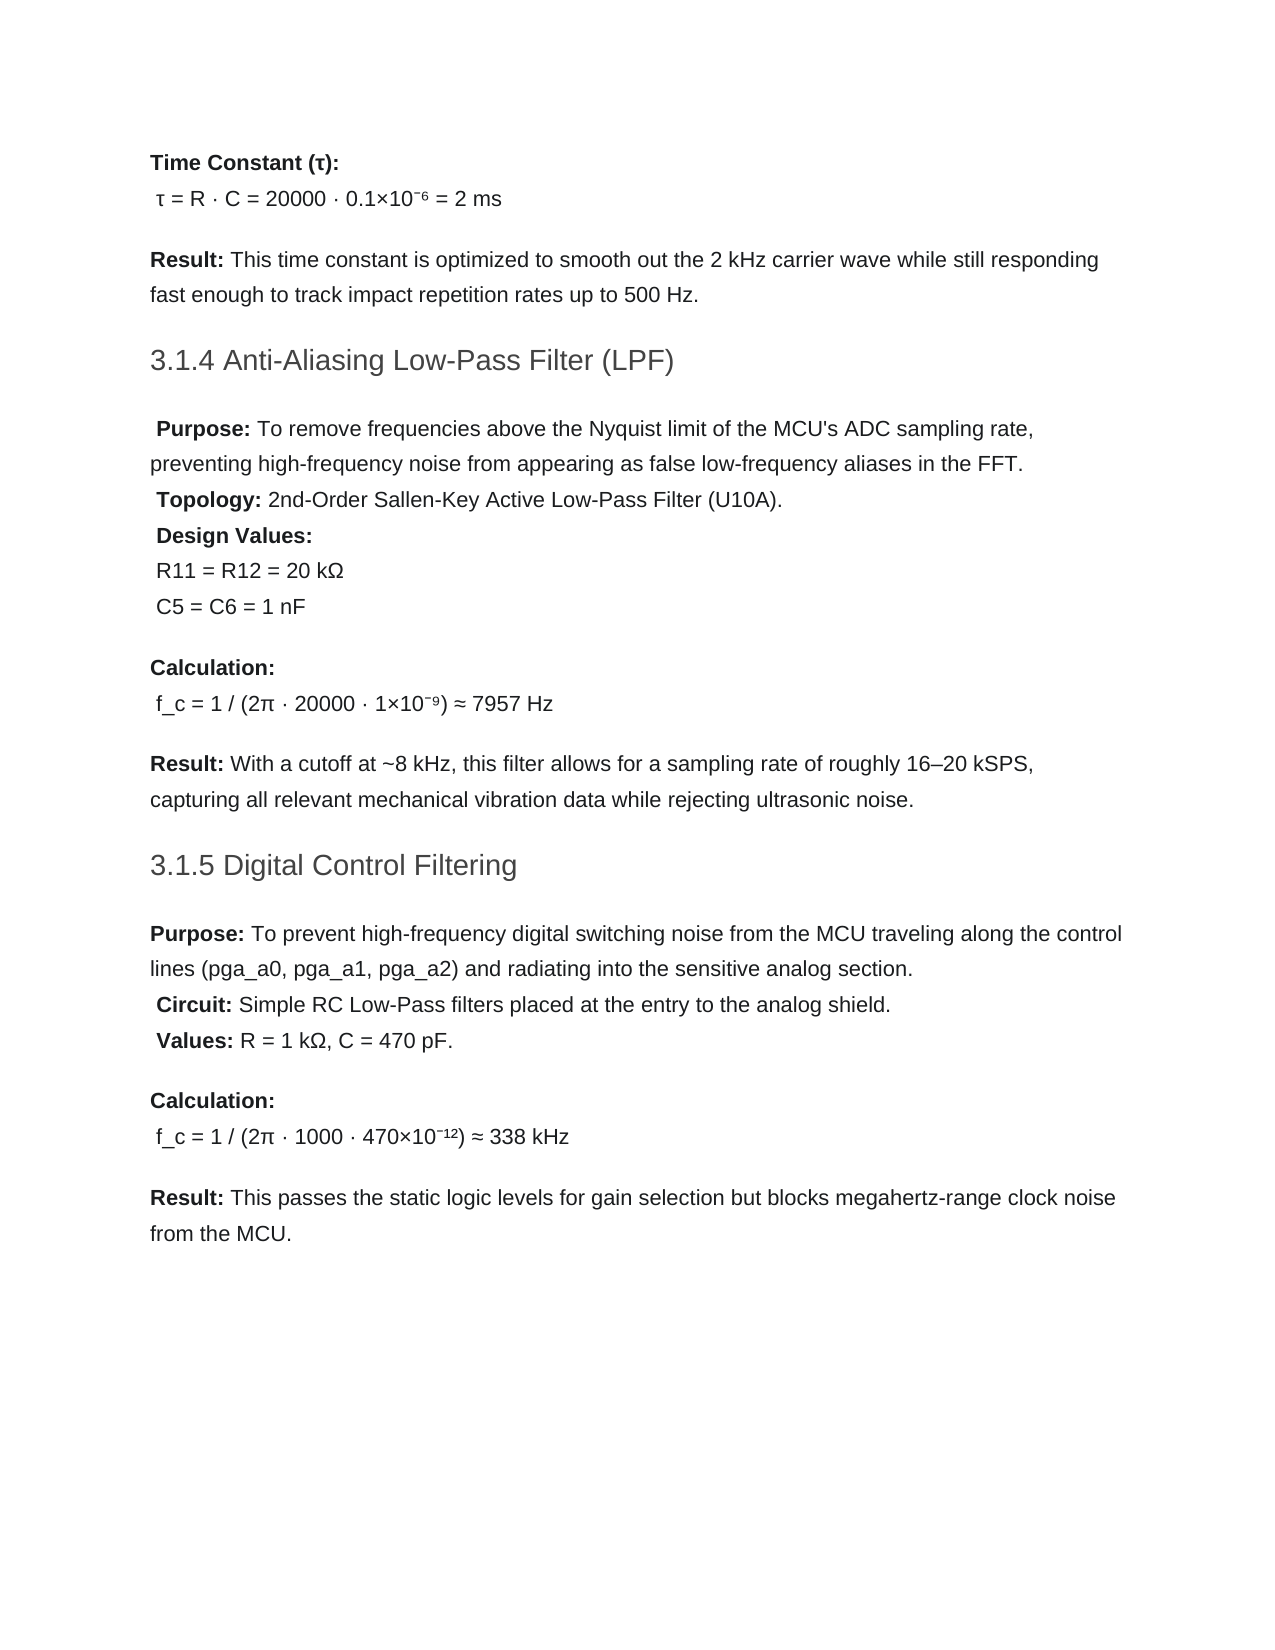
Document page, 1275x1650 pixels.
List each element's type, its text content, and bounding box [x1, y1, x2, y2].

text Result: This time constant is optimized to smooth out the 2 kHz carrier wave while still responding fast enough to track impact repetition rates up to 500 Hz. [150, 246, 1125, 307]
text Calculation: f_c = 1 / (2π · 1000 · 470×10⁻¹²) ≈ 338 kHz [150, 1088, 1125, 1149]
text Result: With a cutoff at ~8 kHz, this filter allows for a sampling rate of roughly 16–20 kSPS, capturing all relevant mechanical vibration data while rejecting ultrasonic noise. [150, 751, 1125, 812]
subtitle 3.1.5 Digital Control Filtering [150, 848, 1125, 881]
text Purpose: To remove frequencies above the Nyquist limit of the MCU's ADC sampling rate, preventing high-frequency noise from appearing as false low-frequency aliases in the FFT. Topology: 2nd-Order Sallen-Key Active Low-Pass Filter (U10A). Design Values: R11 = R12 = 20 kΩ C5 = C6 = 1 nF [150, 416, 1125, 619]
text Result: This passes the static logic levels for gain selection but blocks megahertz-range clock noise from the MCU. [150, 1185, 1125, 1246]
text Time Constant (τ): τ = R · C = 20000 · 0.1×10⁻⁶ = 2 ms [150, 150, 1125, 211]
text Purpose: To prevent high-frequency digital switching noise from the MCU traveling along the control lines (pga_a0, pga_a1, pga_a2) and radiating into the sensitive analog section. Circuit: Simple RC Low-Pass filters placed at the entry to the analog shield. Values: R = 1 kΩ, C = 470 pF. [150, 920, 1125, 1053]
subtitle 3.1.4 Anti-Aliasing Low-Pass Filter (LPF) [150, 343, 1125, 376]
text Calculation: f_c = 1 / (2π · 20000 · 1×10⁻⁹) ≈ 7957 Hz [150, 655, 1125, 716]
